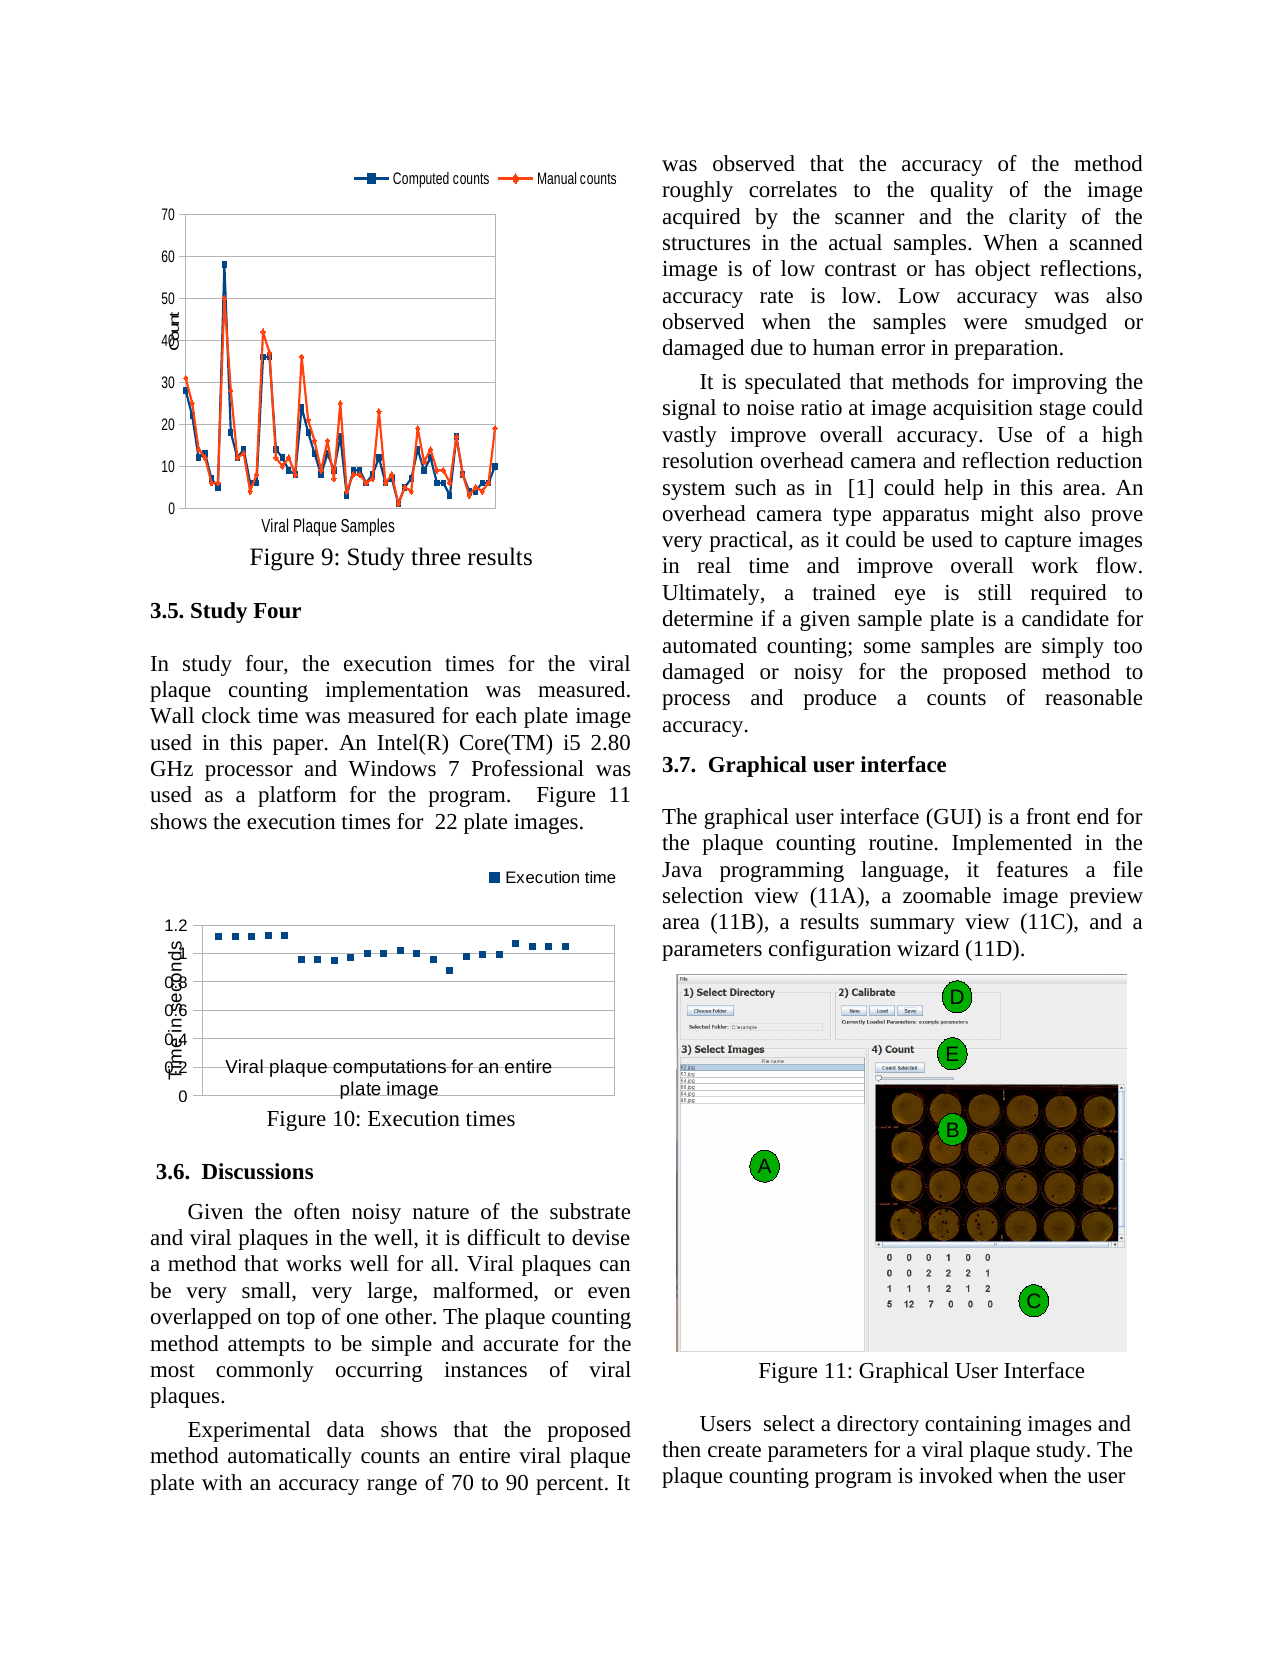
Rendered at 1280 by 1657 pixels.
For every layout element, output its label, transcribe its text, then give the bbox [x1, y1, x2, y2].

picture [676, 974, 1127, 1352]
text was observed that the accuracy of the method roughly correlates to the quality of the image acquired by the scanner and the clarity of the structures in the actual samples. When a scanned image is of low contrast or has object reflections, accuracy rate is low. Low accuracy was also observed when the samples were smudged or damaged due to human error in preparation. [662, 150, 1144, 361]
text It is speculated that methods for improving the signal to noise ratio at image acquisition stage could vastly improve overall accuracy. Use of a high resolution overhead camera and reflection reduction system such as in [1] could help in this area. An overhead camera type apparatus might also prove very practical, as it could be used to capture images in real time and improve overall work flow. Ultimately, a trained eye is still required to determine if a given sample plate is a candidate for automated counting; some samples are simply too damaged or noisy for the proposed method to process and produce a counts of reasonable accuracy. [662, 368, 1144, 737]
text Figure 9: Study three results [150, 150, 632, 571]
text Figure 10: Execution times [150, 860, 632, 1132]
text The graphical user interface (GUI) is a front end for the plaque counting routine. Implemented in the Java programming language, it features a file selection view (11A), a zoomable image preview area (11B), a results summary view (11C), and a parameters configuration wizard (11D). [662, 803, 1144, 961]
text Users select a directory containing images and then create parameters for a viral plaque study. The plaque counting program is invoked when the user [662, 1410, 1144, 1489]
subtitle 3.5. Study Four [150, 597, 632, 624]
text Figure 11: Graphical User Interface [662, 1357, 1144, 1384]
text In study four, the execution times for the viral plaque counting implementation was measured. Wall clock time was measured for each plate image used in this paper. An Intel(R) Core(TM) i5 2.80 GHz processor and Windows 7 Professional was used as a platform for the program. Figure 11 shows the execution times for 22 plate images. [150, 650, 632, 834]
text Given the often noisy nature of the substrate and viral plaques in the well, it is difficult to devise a method that works well for all. Viral plaques can be very small, very large, malformed, or even overlapped on top of one other. The plaque counting method attempts to be simple and accurate for the most commonly occurring instances of viral plaques. [150, 1198, 632, 1409]
subtitle 3.7. Graphical user interface [662, 751, 1144, 777]
subtitle 3.6. Discussions [150, 1158, 632, 1184]
text Experimental data shows that the proposed method automatically counts an entire viral plaque plate with an accuracy range of 70 to 90 percent. It [150, 1416, 632, 1495]
